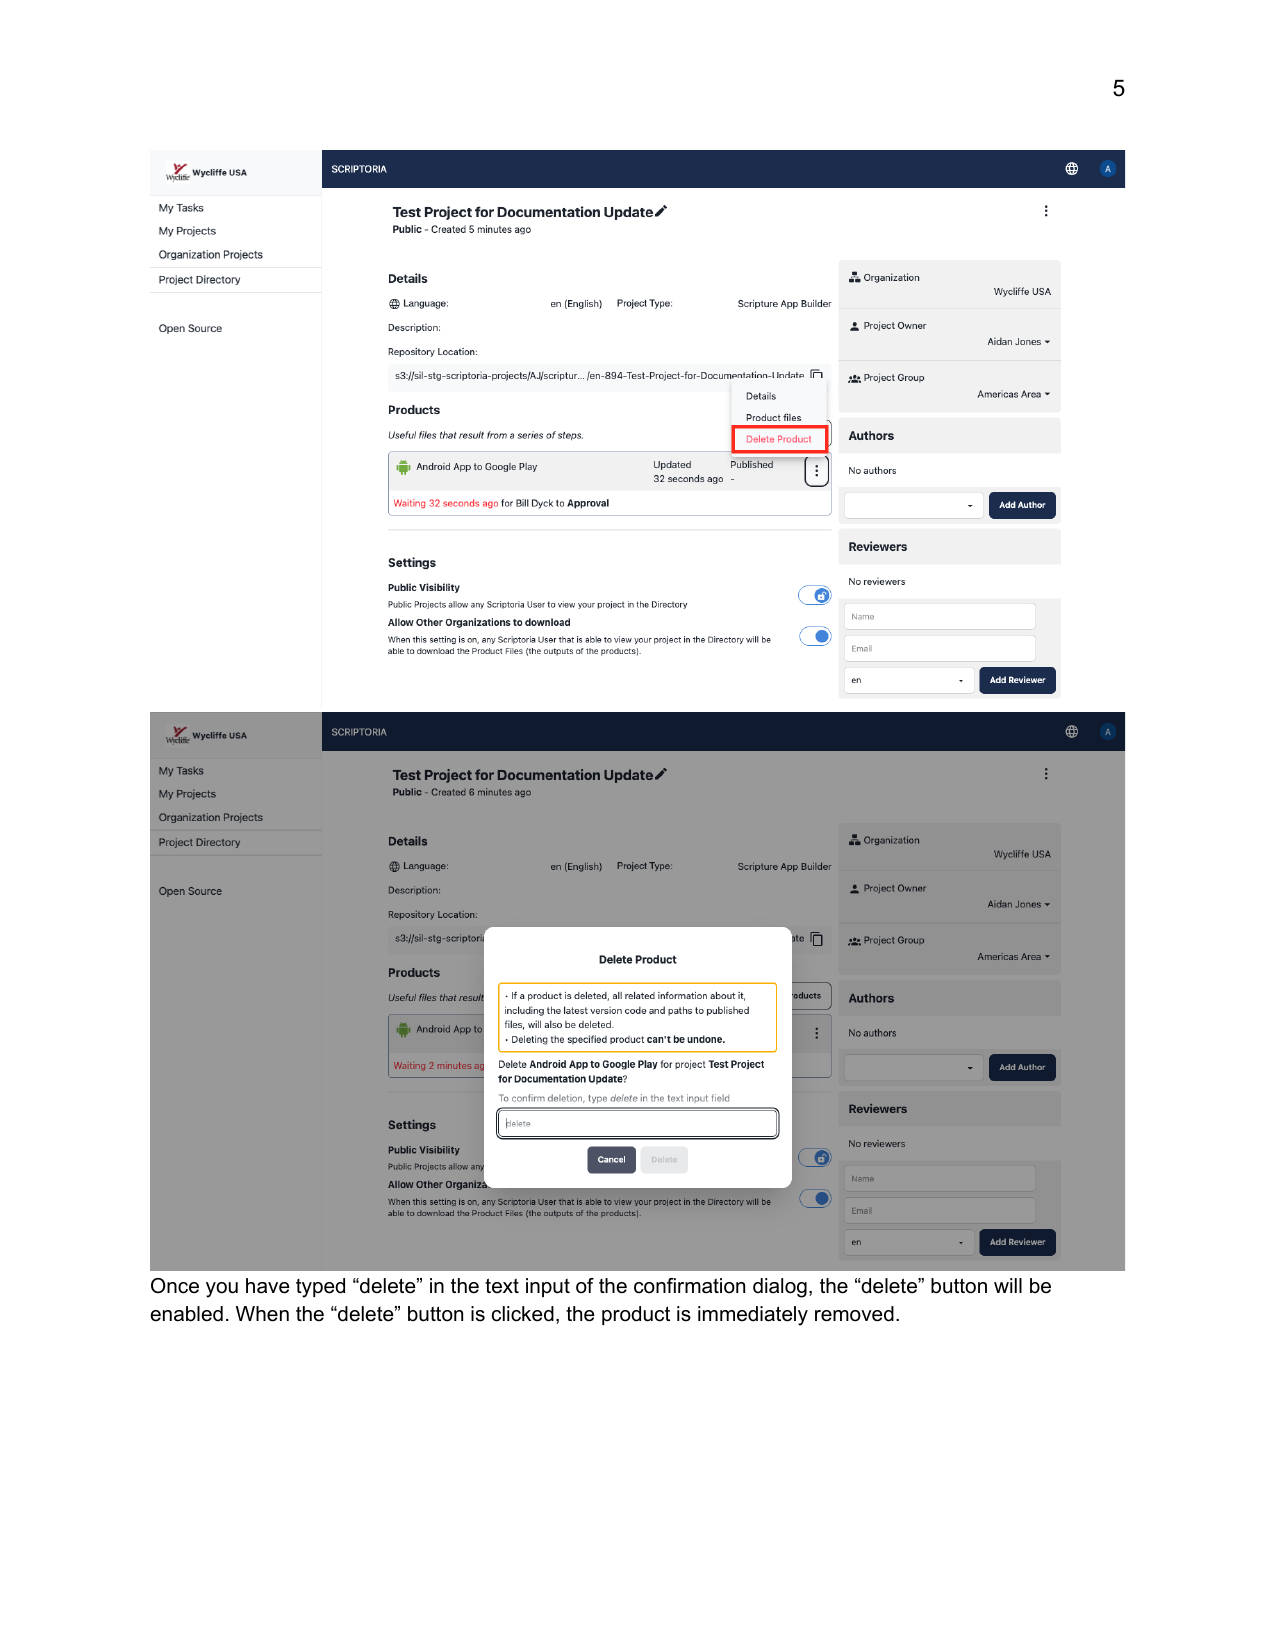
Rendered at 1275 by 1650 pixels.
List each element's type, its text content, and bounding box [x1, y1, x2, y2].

picture [150, 150, 1125, 709]
picture [150, 712, 1125, 1271]
text Once you have typed “delete” in the text input of the confirmation dialog, the “delete” button will be enabled. When the “delete” button is clicked, the product is immediately removed. [150, 1274, 1125, 1326]
